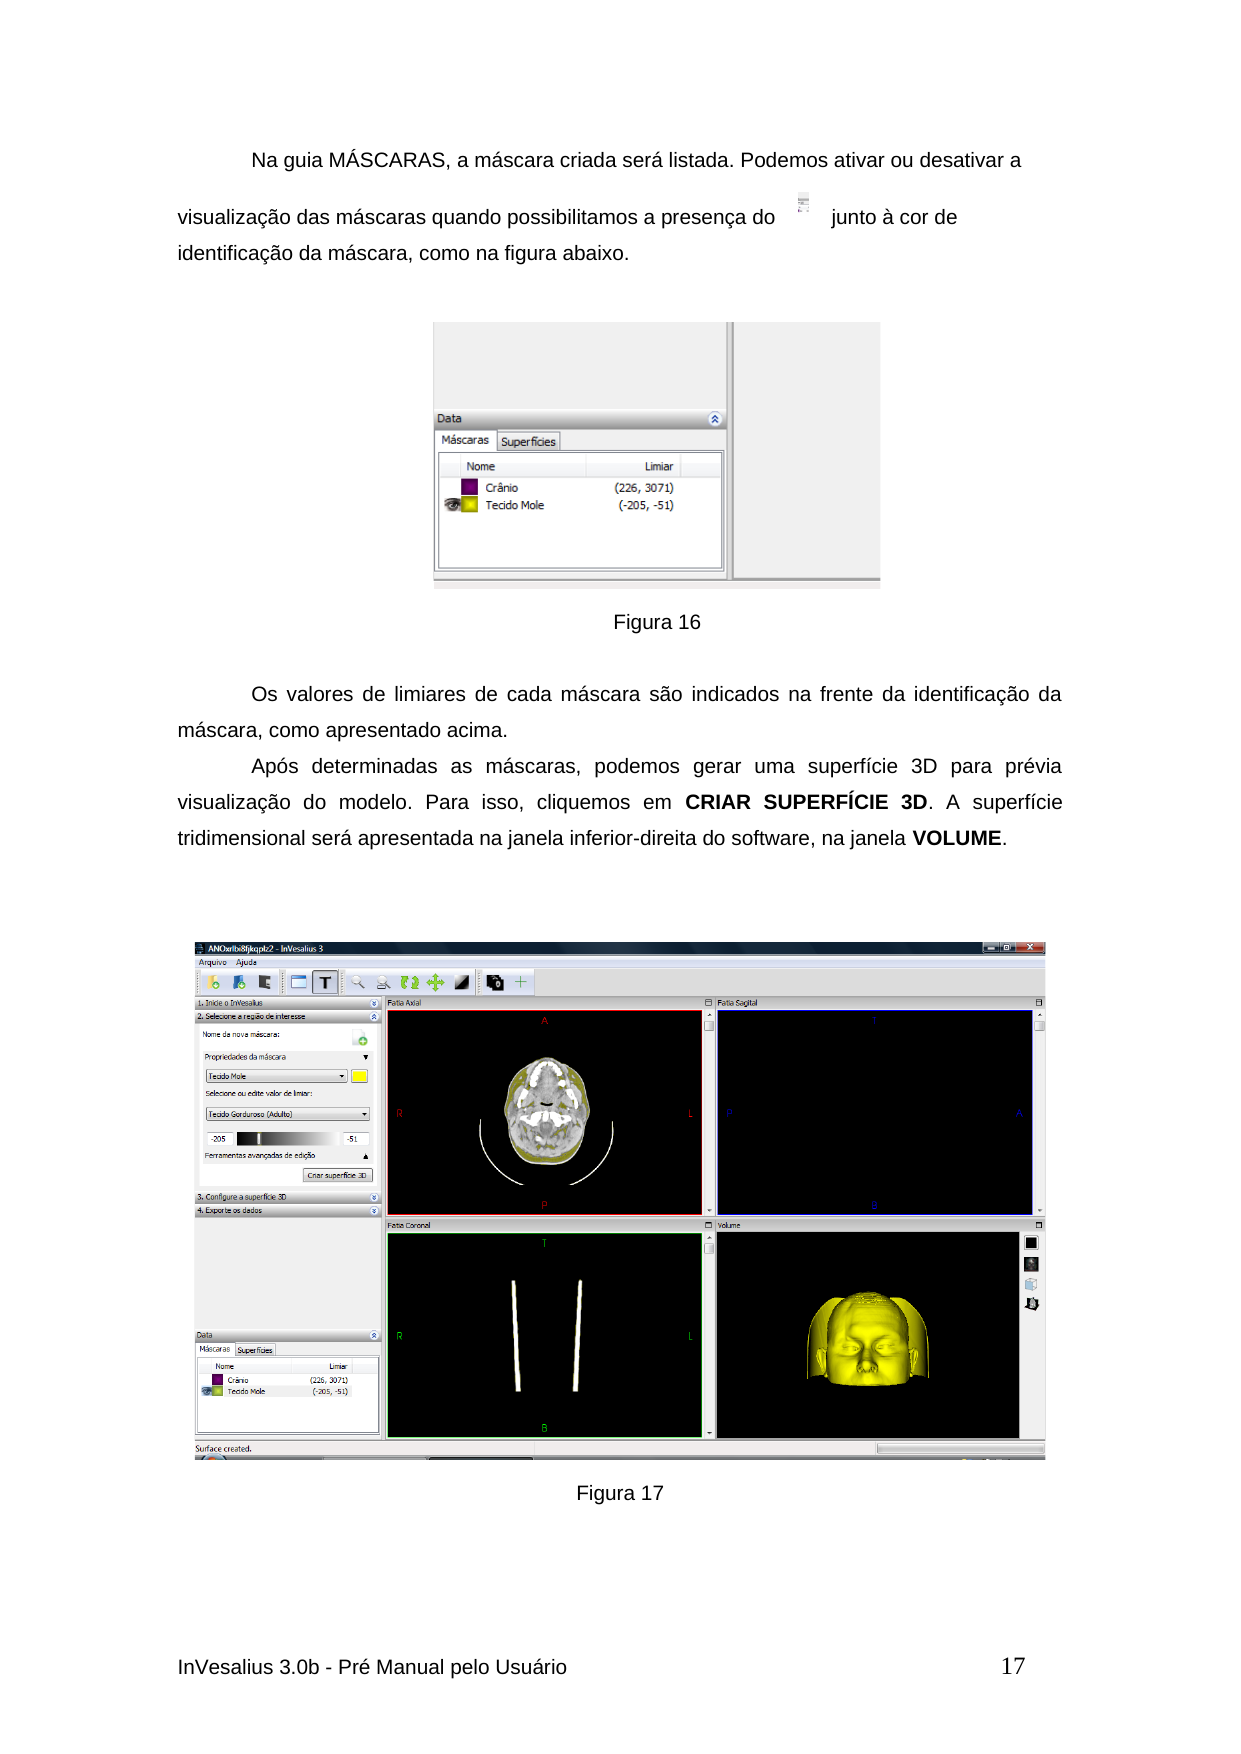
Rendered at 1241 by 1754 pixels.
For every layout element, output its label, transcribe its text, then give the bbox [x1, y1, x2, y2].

text Após determinadas as máscaras, podemos gerar uma superfície 3D para prévia visualização do modelo. Para isso, cliquemos em CRIAR SUPERFÍCIE 3D. A superfície tridimensional será apresentada na janela inferior-direita do software, na janela VOLUME. [177, 754, 1063, 849]
picture [194, 942, 1046, 1460]
text Figura 16 [177, 610, 1063, 634]
text Figura 17 [177, 1480, 1063, 1504]
text Os valores de limiares de cada máscara são indicados na frente da identificação da máscara, como apresentado acima. [177, 682, 1063, 742]
text Na guia MÁSCARAS, a máscara criada será listada. Podemos ativar ou desativar a visualização das máscaras quando possibilitamos a presença do junto à cor de identificação da máscara, como na figura abaixo. [177, 148, 1063, 265]
